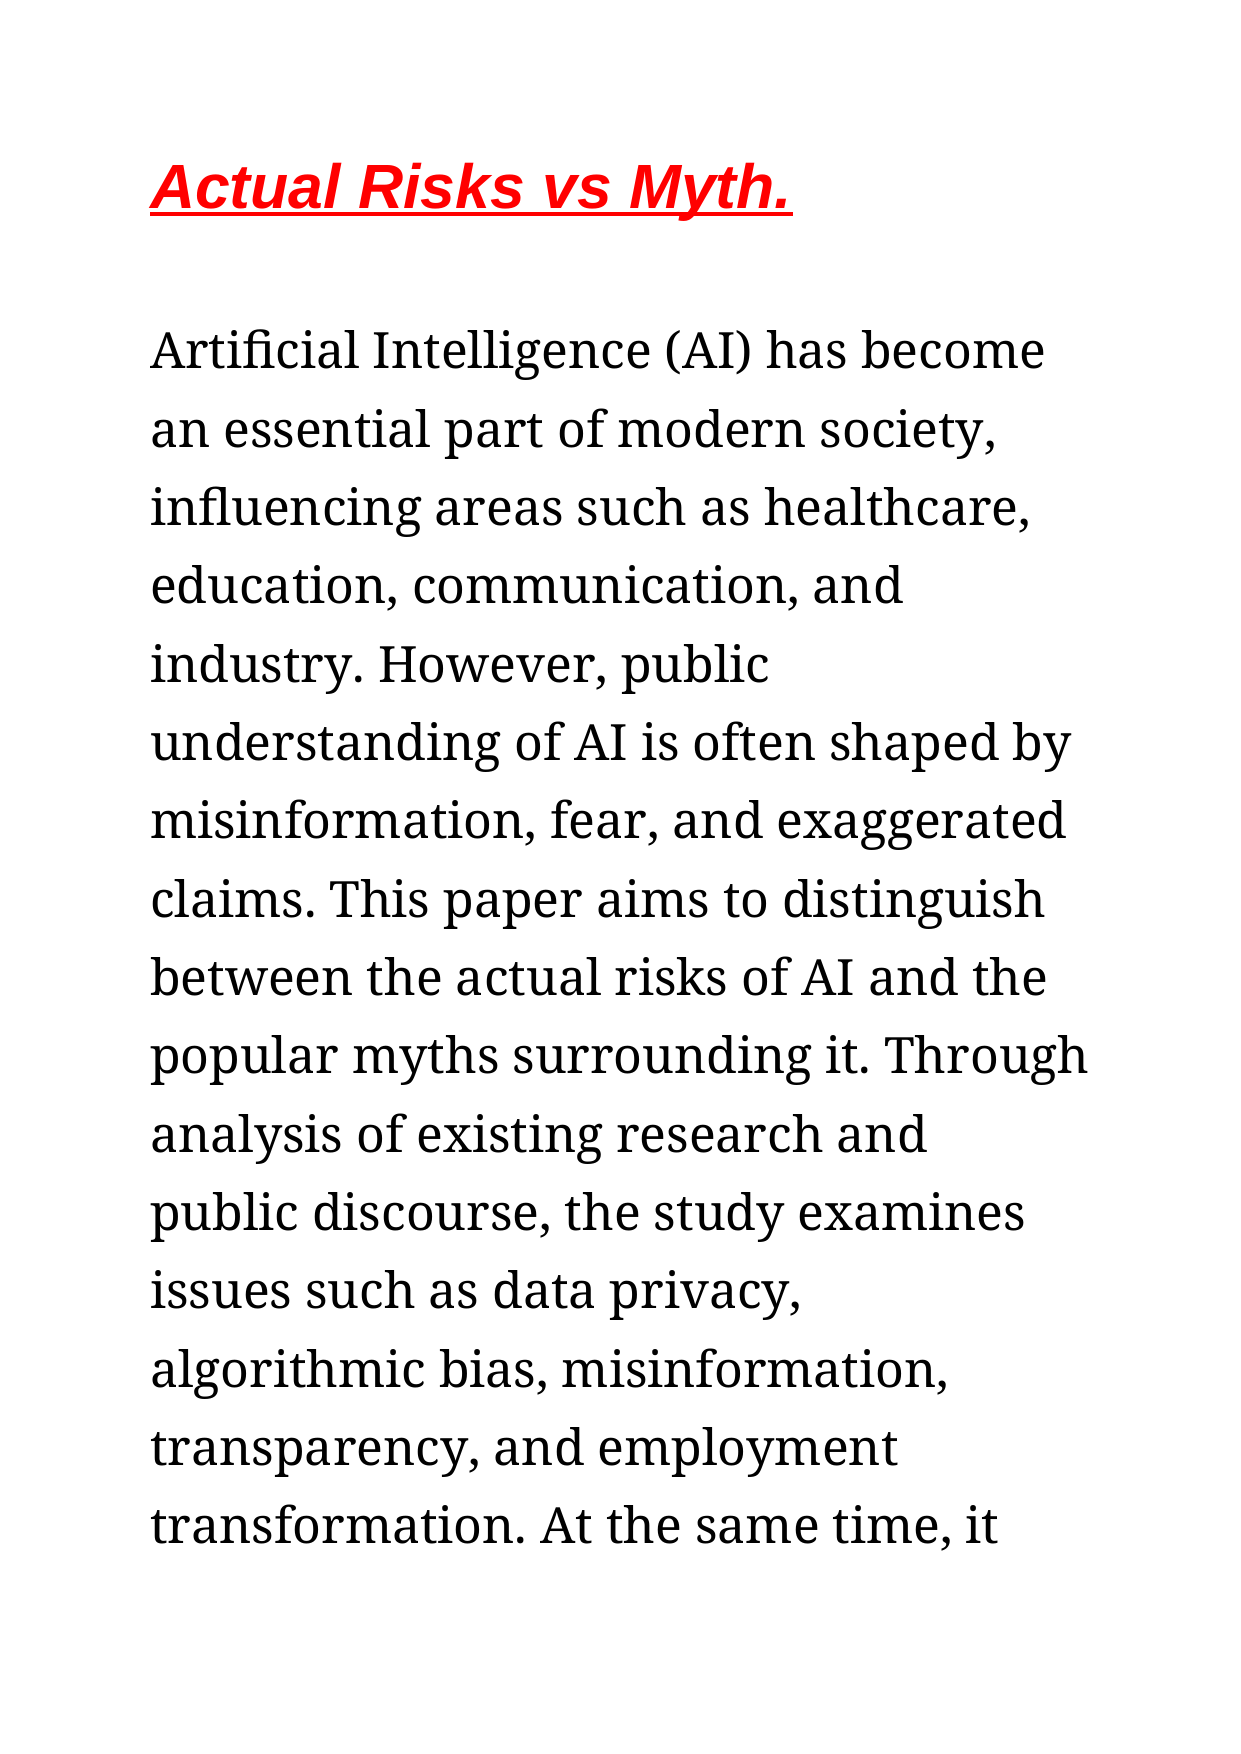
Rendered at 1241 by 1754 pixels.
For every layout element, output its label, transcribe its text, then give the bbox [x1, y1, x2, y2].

text Artificial Intelligence (AI) has become an essential part of modern society, influencing areas such as healthcare, education, communication, and industry. However, public understanding of AI is often shaped by misinformation, fear, and exaggerated claims. This paper aims to distinguish between the actual risks of AI and the popular myths surrounding it. Through analysis of existing research and public discourse, the study examines issues such as data privacy, algorithmic bias, misinformation, transparency, and employment transformation. At the same time, it [150, 315, 1090, 1558]
text Actual Risks vs Myth. [150, 150, 1090, 222]
